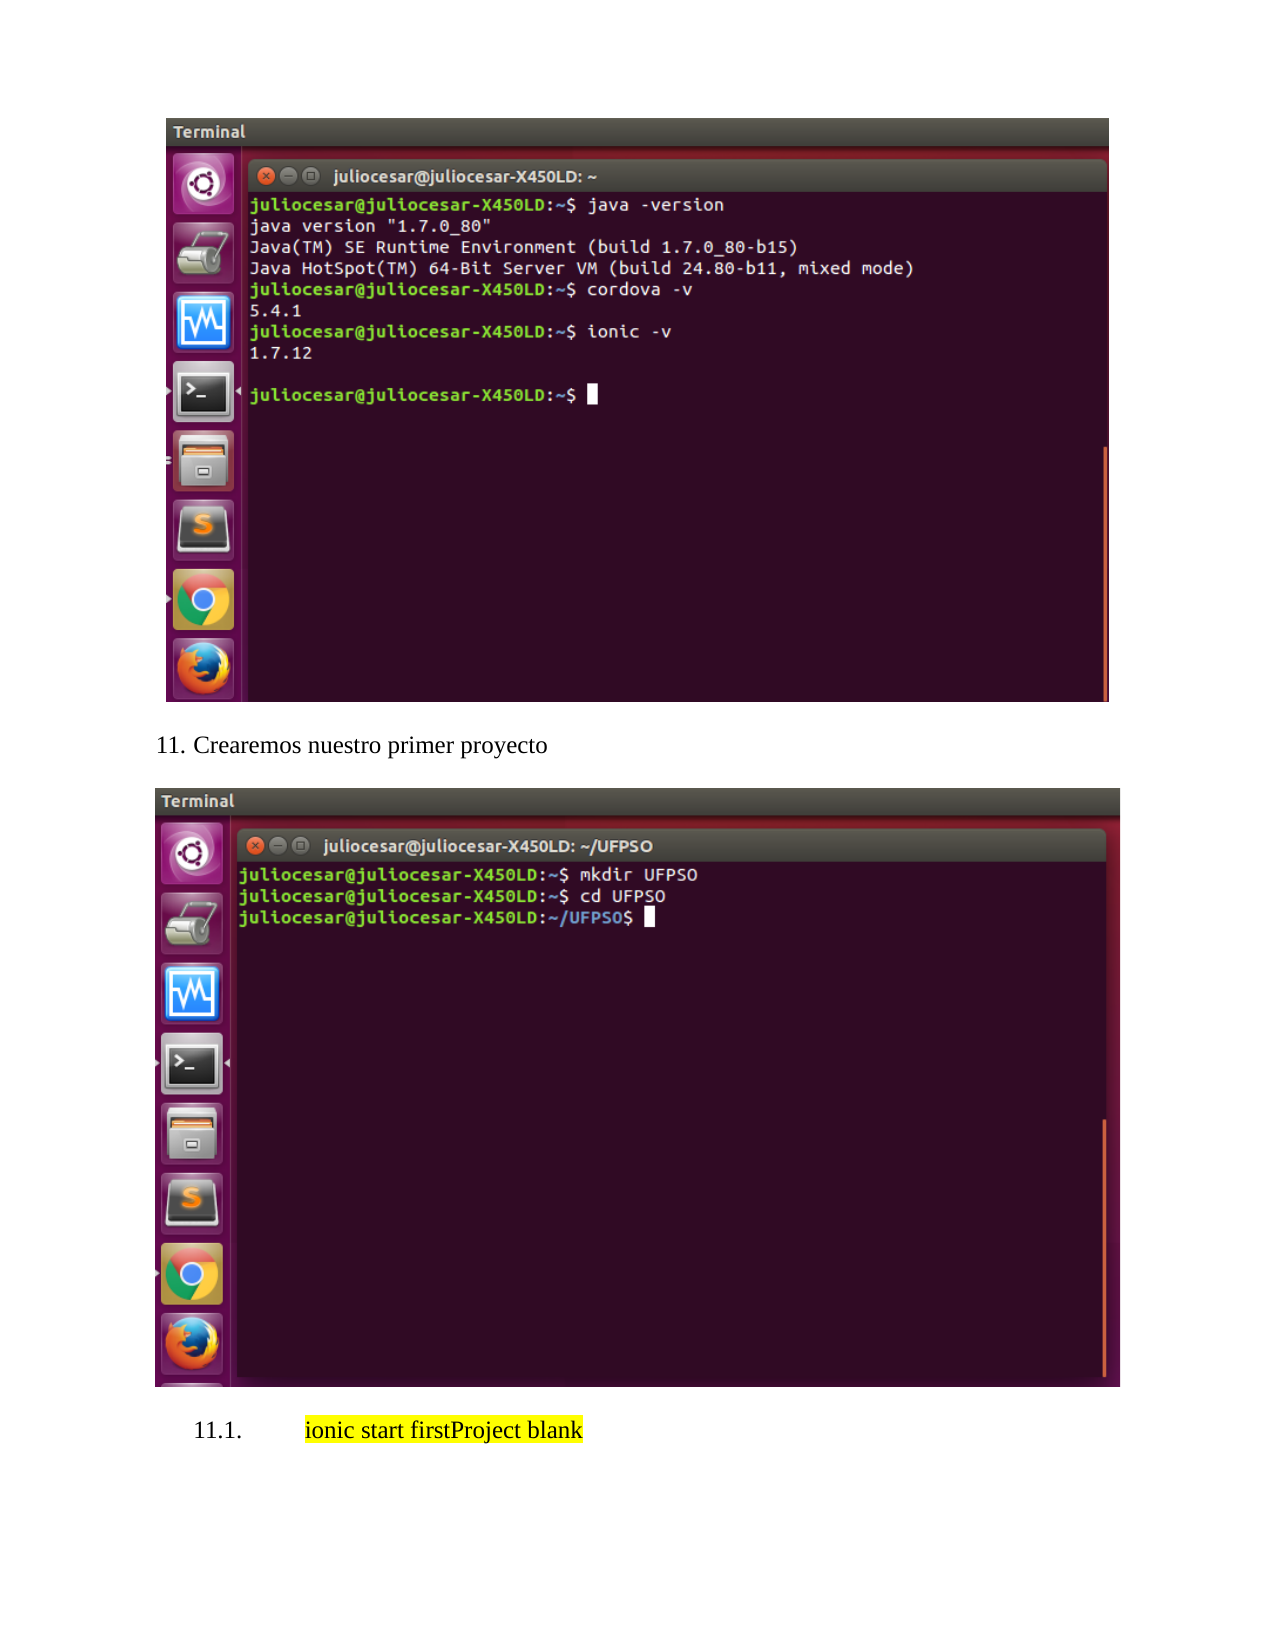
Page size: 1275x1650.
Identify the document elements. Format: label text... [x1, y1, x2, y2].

list ionic start firstProject blank [193, 1415, 1157, 1443]
list Crearemos nuestro primer proyecto [156, 731, 1157, 759]
